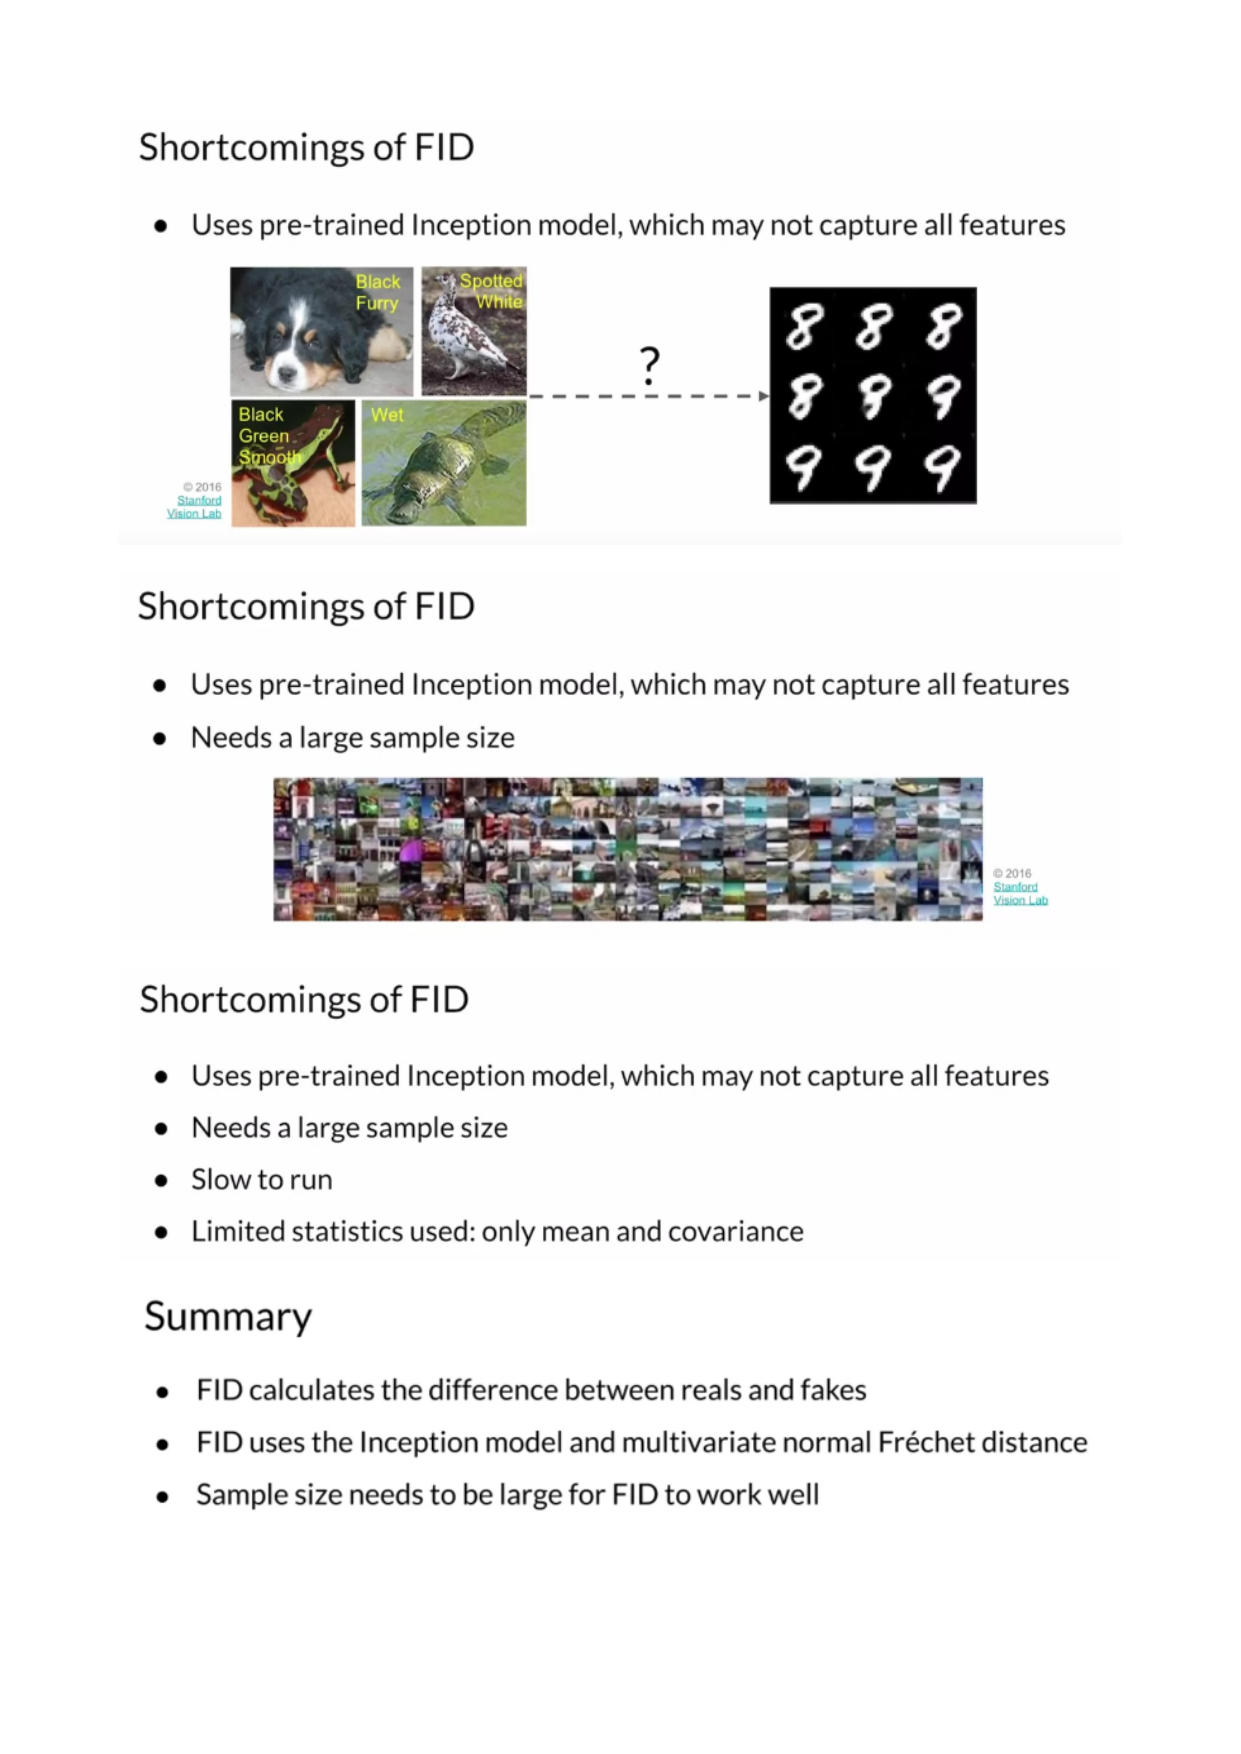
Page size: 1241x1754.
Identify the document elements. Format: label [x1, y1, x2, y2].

picture [118, 118, 1123, 545]
picture [118, 967, 1123, 1261]
picture [118, 1289, 1123, 1522]
picture [118, 573, 1123, 939]
